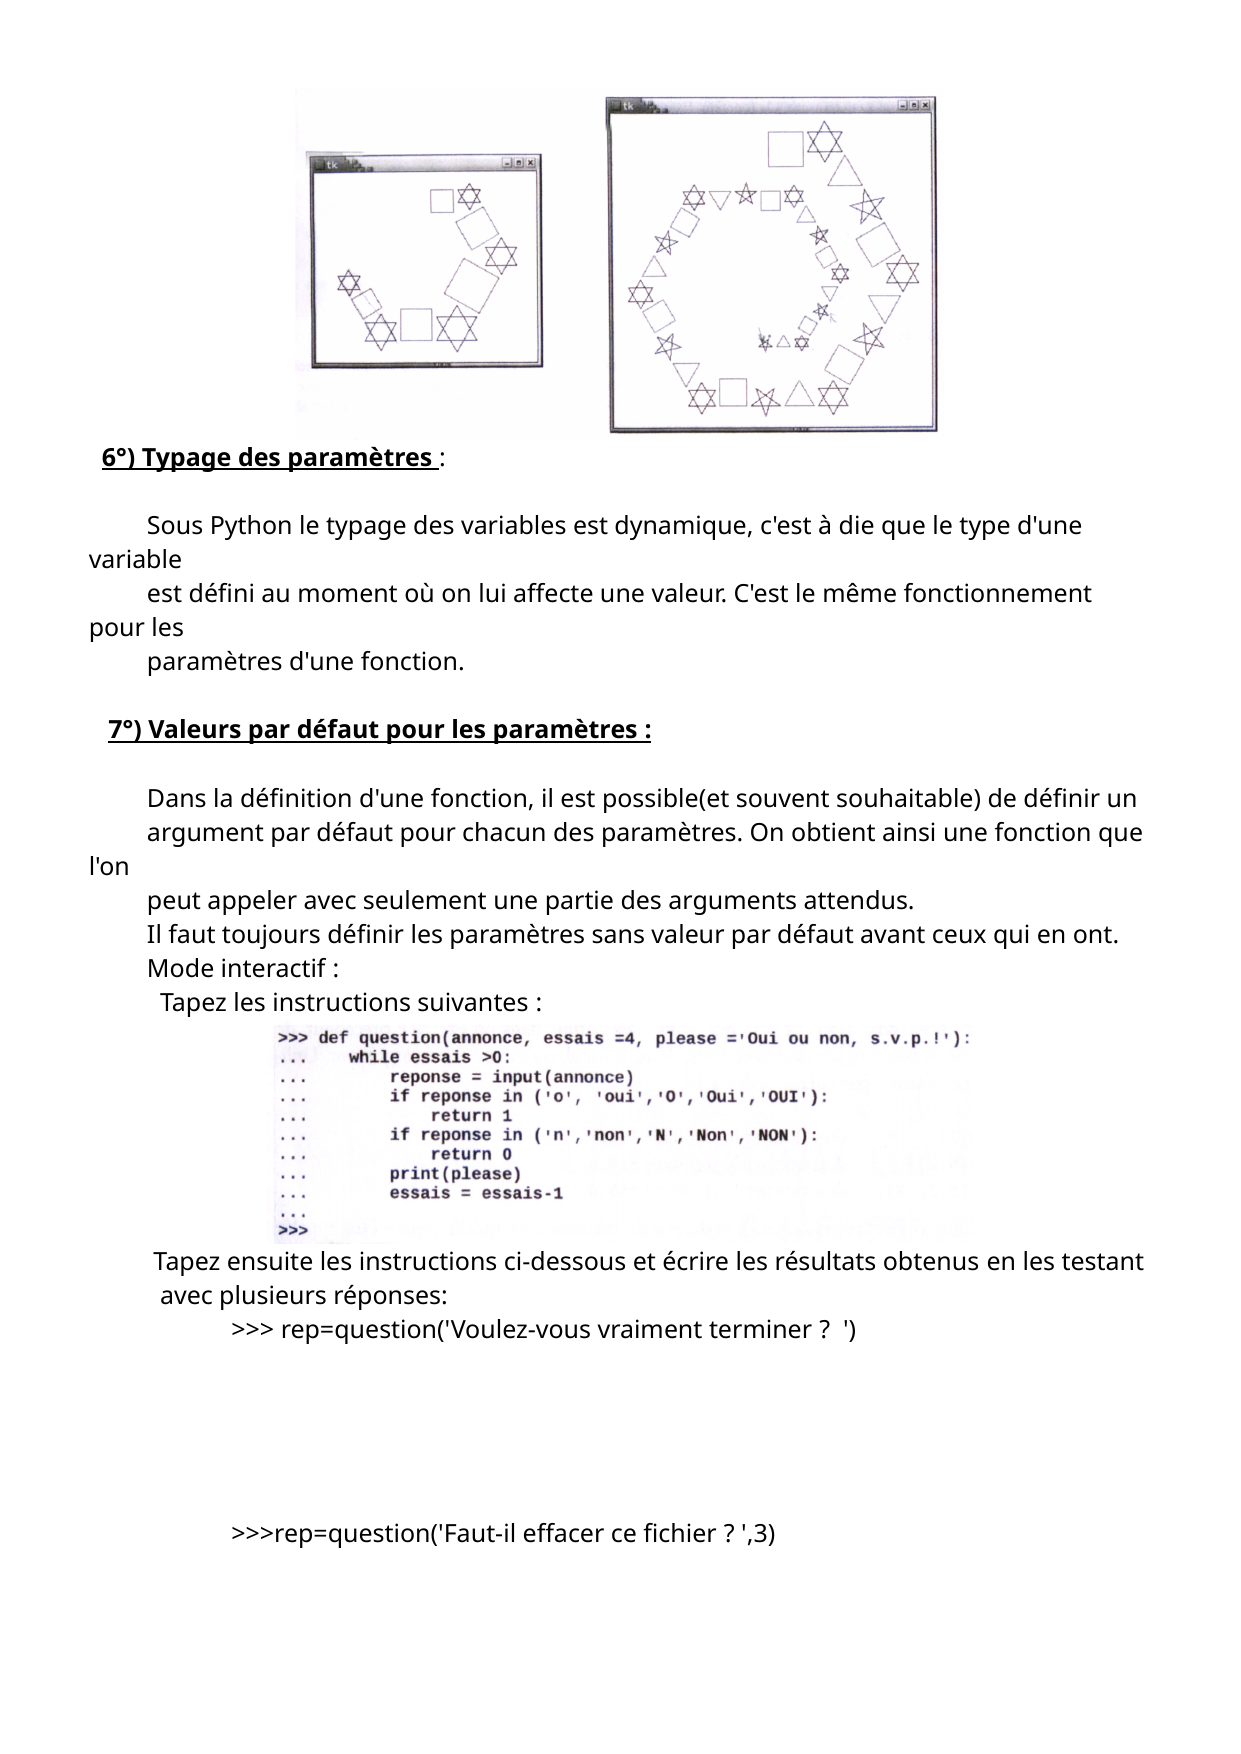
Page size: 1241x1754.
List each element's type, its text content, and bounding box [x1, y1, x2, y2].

text Il faut toujours définir les paramètres sans valeur par défaut avant ceux qui en ont. [88, 916, 1152, 951]
text peut appeler avec seulement une partie des arguments attendus. [88, 882, 1152, 916]
text >>> rep=question('Voulez-vous vraiment terminer ? ') [88, 1312, 1152, 1346]
text argument par défaut pour chacun des paramètres. On obtient ainsi une fonction que l'on [88, 814, 1152, 882]
text Sous Python le typage des variables est dynamique, c'est à die que le type d'une variable [88, 508, 1152, 576]
text 6°) Typage des paramètres : [88, 88, 1152, 474]
text Mode interactif : [88, 951, 1152, 984]
text est défini au moment où on lui affecte une valeur. C'est le même fonctionnement pour les [88, 576, 1152, 644]
text avec plusieurs réponses: [88, 1278, 1152, 1312]
text 7°) Valeurs par défaut pour les paramètres : [88, 712, 1152, 746]
text paramètres d'une fonction. [88, 644, 1152, 678]
text Tapez ensuite les instructions ci-dessous et écrire les résultats obtenus en les testant [88, 1019, 1152, 1278]
text Tapez les instructions suivantes : [88, 984, 1152, 1019]
text >>>rep=question('Faut-il effacer ce fichier ? ',3) [88, 1516, 1152, 1550]
text Dans la définition d'une fonction, il est possible(et souvent souhaitable) de définir un [88, 780, 1152, 814]
